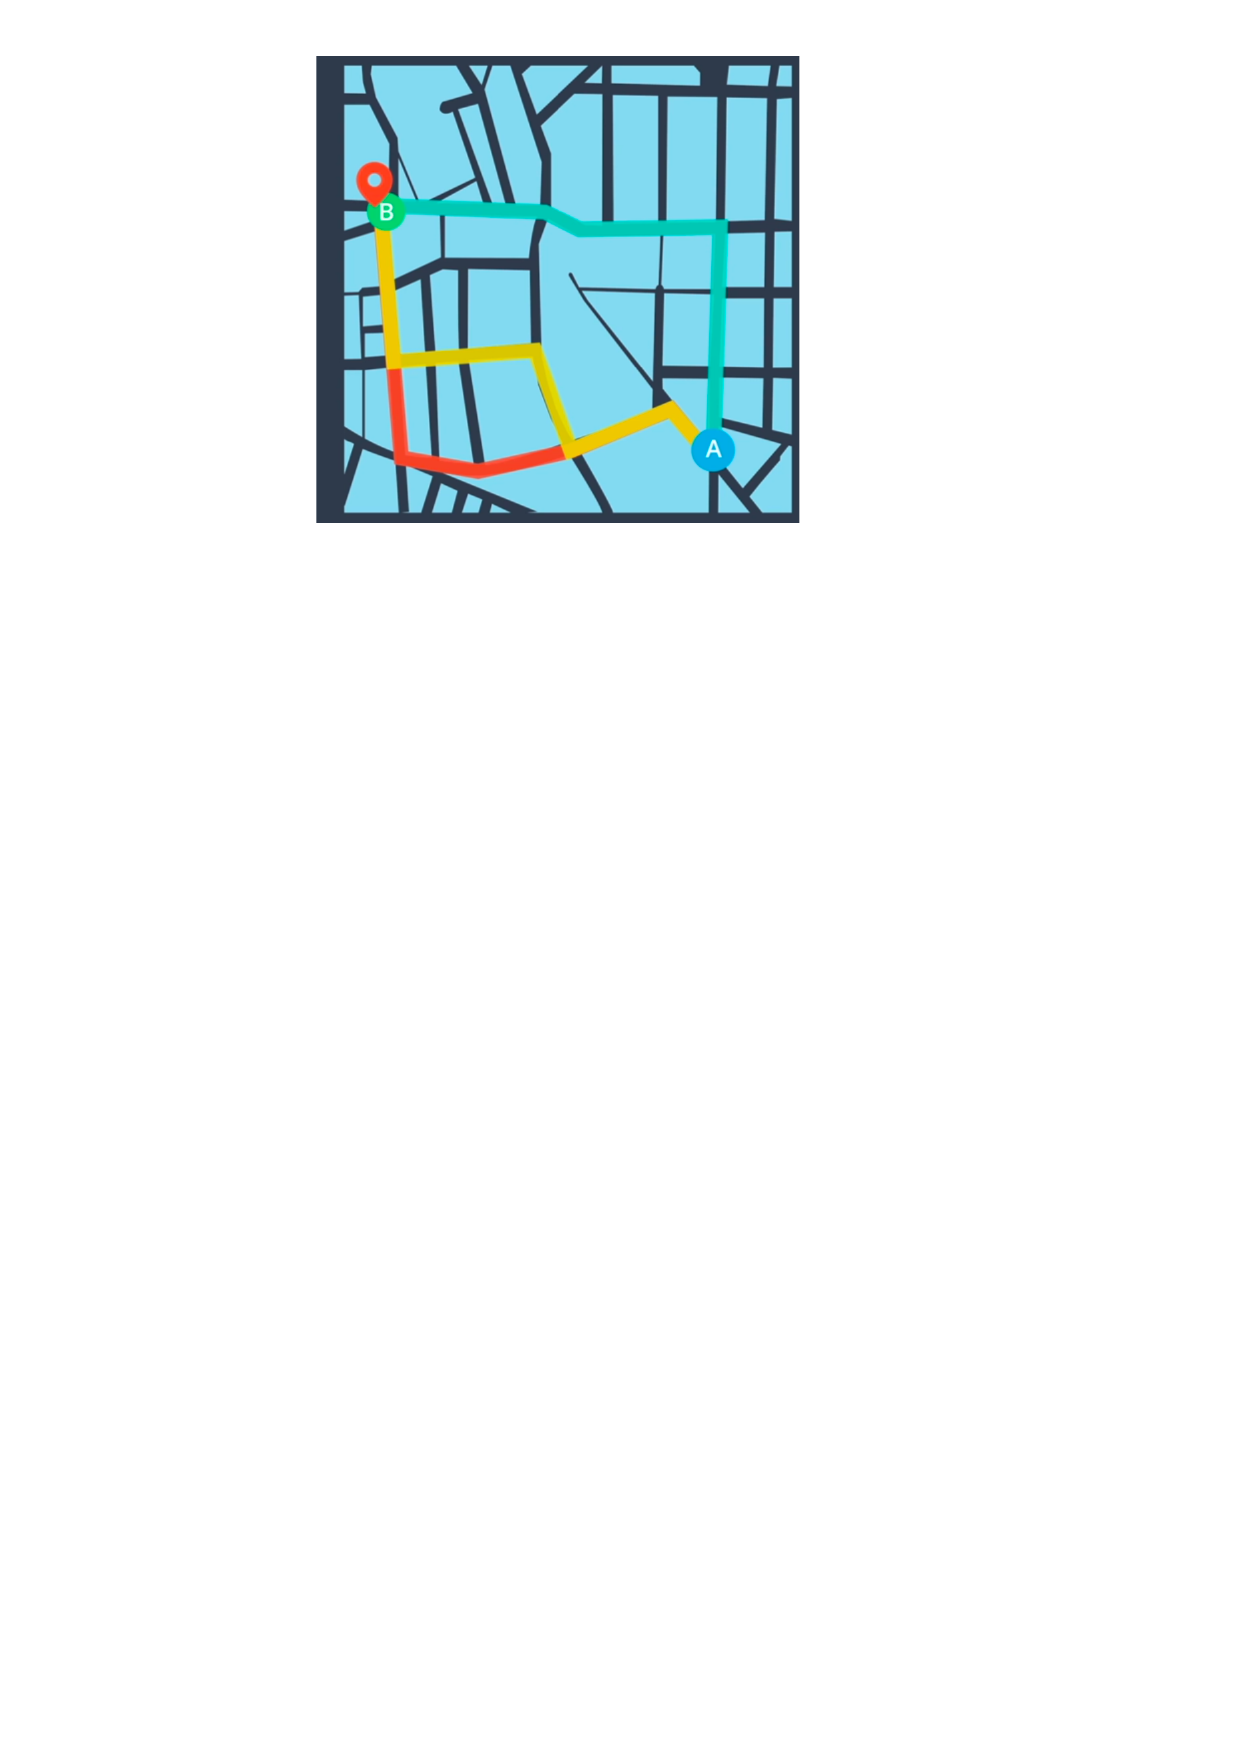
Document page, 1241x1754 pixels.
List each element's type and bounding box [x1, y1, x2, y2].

picture [316, 56, 800, 523]
